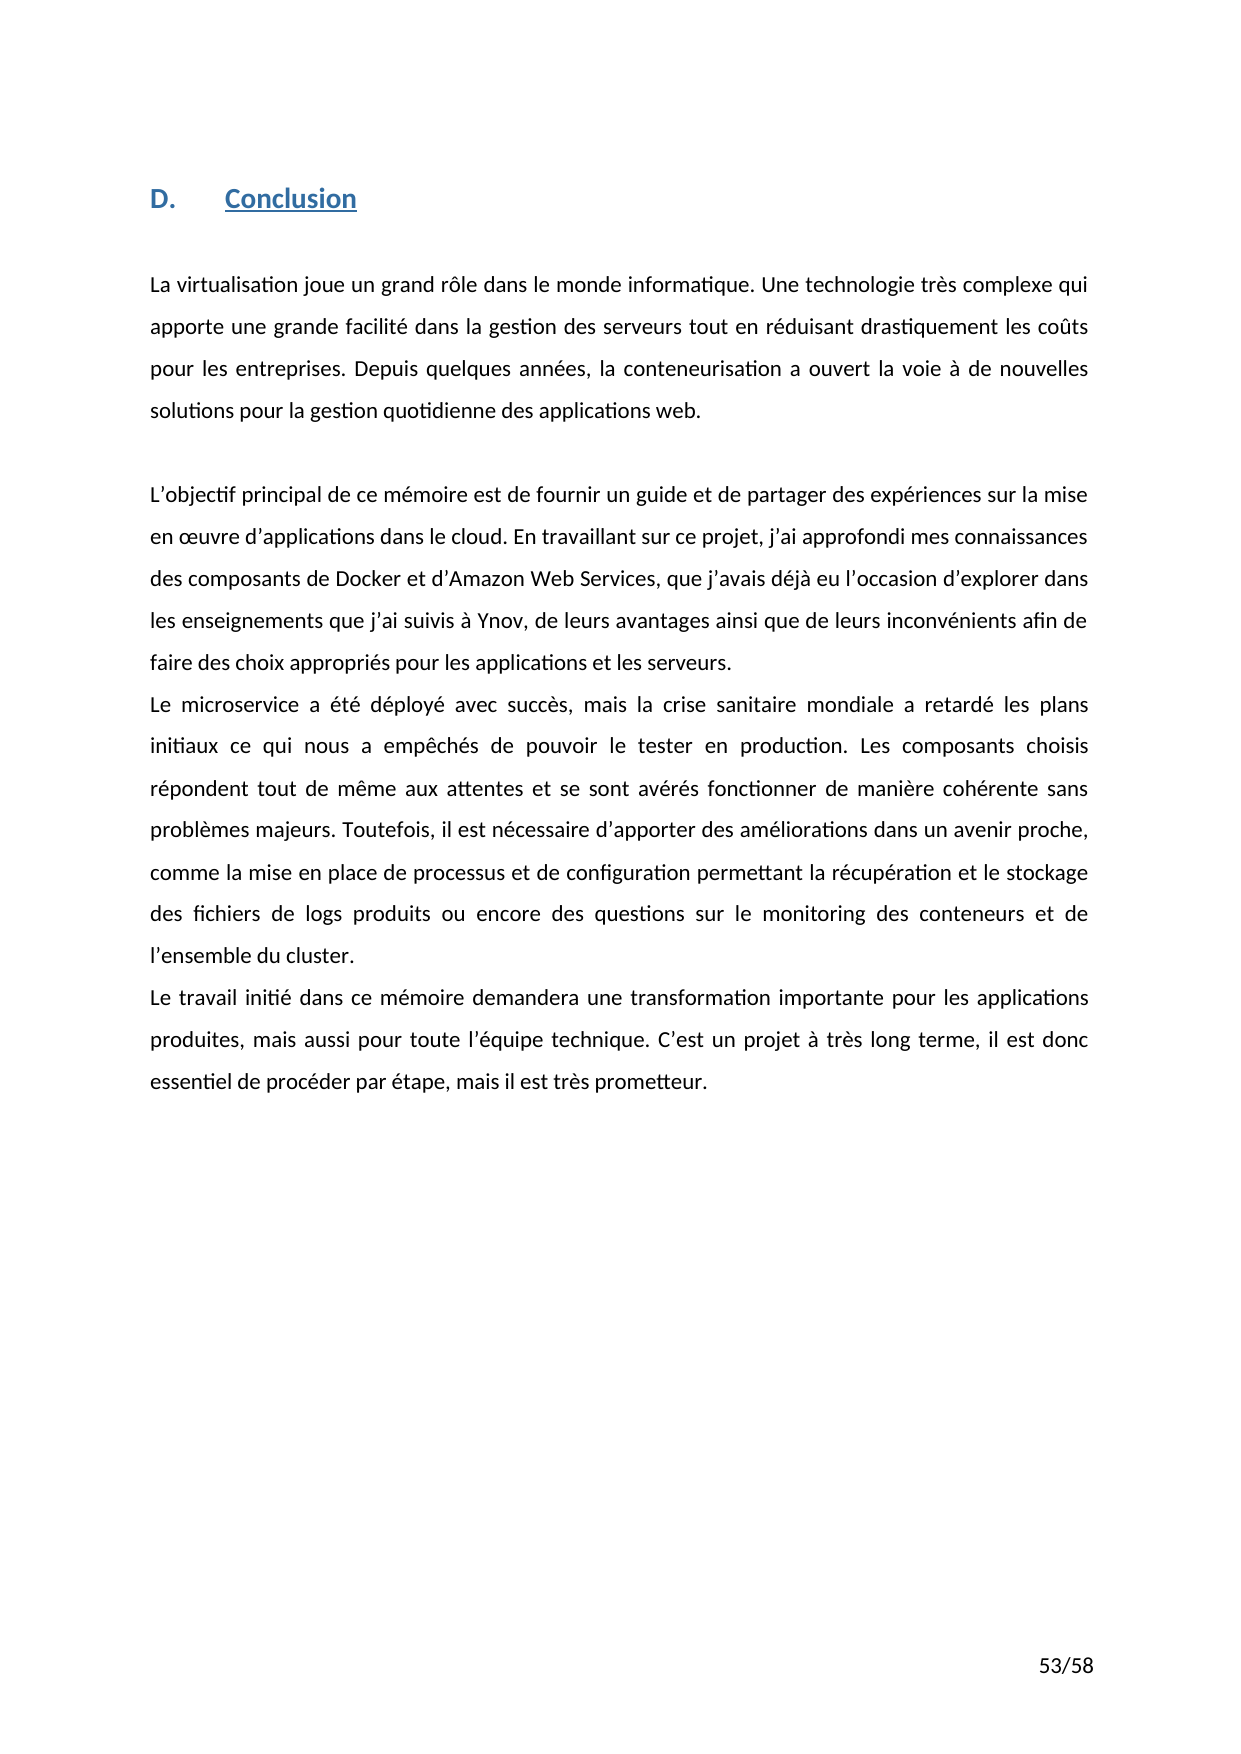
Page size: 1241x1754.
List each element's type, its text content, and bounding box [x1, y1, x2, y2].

subtitle Conclusion [150, 180, 1090, 215]
text L’objectif principal de ce mémoire est de fournir un guide et de partager des expériences sur la mise en œuvre d’applications dans le cloud. En travaillant sur ce projet, j’ai approfondi mes connaissances des composants de Docker et d’Amazon Web Services, que j’avais déjà eu l’occasion d’explorer dans les enseignements que j’ai suivis à Ynov, de leurs avantages ainsi que de leurs inconvénients afin de faire des choix appropriés pour les applications et les serveurs. [150, 480, 1090, 676]
text Le travail initié dans ce mémoire demandera une transformation importante pour les applications produites, mais aussi pour toute l’équipe technique. C’est un projet à très long terme, il est donc essentiel de procéder par étape, mais il est très prometteur. [150, 983, 1090, 1096]
text La virtualisation joue un grand rôle dans le monde informatique. Une technologie très complexe qui apporte une grande facilité dans la gestion des serveurs tout en réduisant drastiquement les coûts pour les entreprises. Depuis quelques années, la conteneurisation a ouvert la voie à de nouvelles solutions pour la gestion quotidienne des applications web. [150, 270, 1090, 424]
text Le microservice a été déployé avec succès, mais la crise sanitaire mondiale a retardé les plans initiaux ce qui nous a empêchés de pouvoir le tester en production. Les composants choisis répondent tout de même aux attentes et se sont avérés fonctionner de manière cohérente sans problèmes majeurs. Toutefois, il est nécessaire d’apporter des améliorations dans un avenir proche, comme la mise en place de processus et de configuration permettant la récupération et le stockage des fichiers de logs produits ou encore des questions sur le monitoring des conteneurs et de l’ensemble du cluster. [150, 690, 1090, 969]
